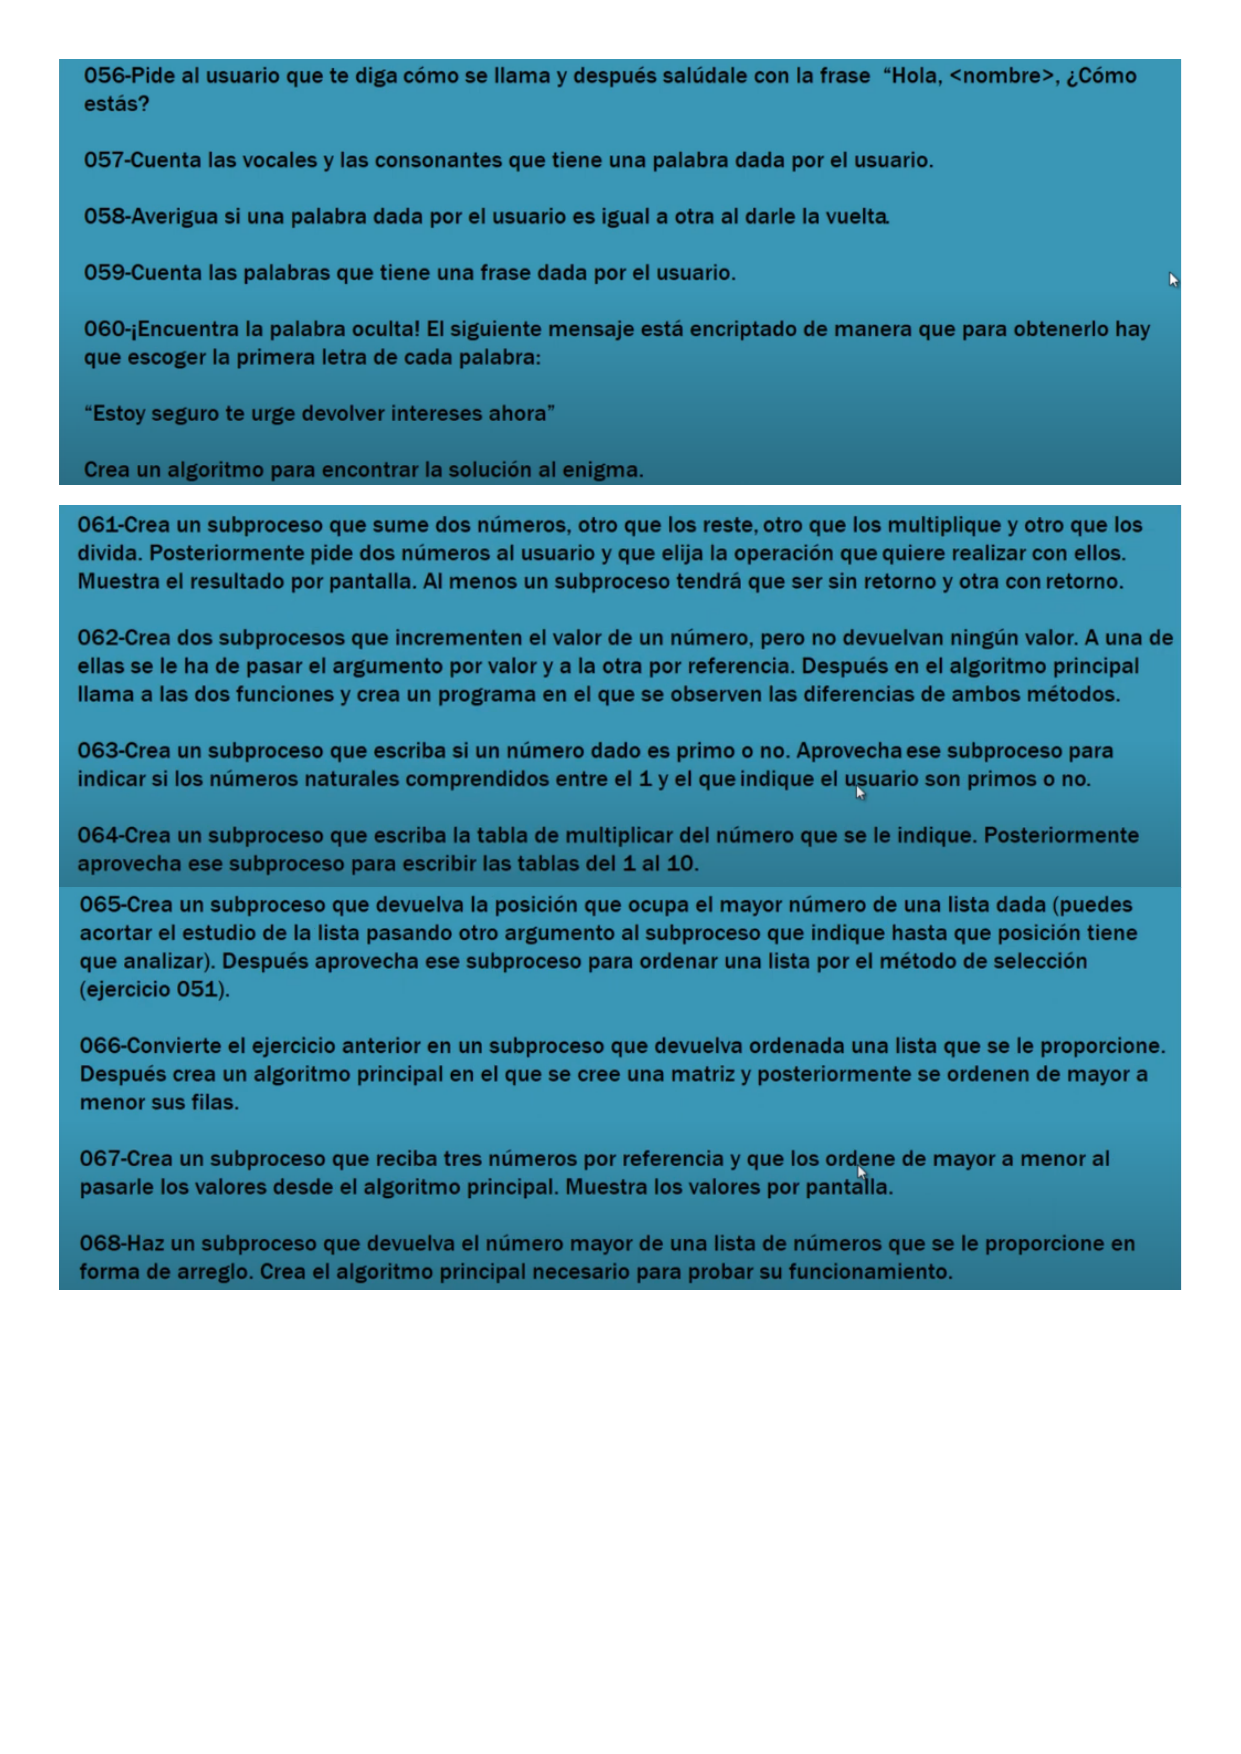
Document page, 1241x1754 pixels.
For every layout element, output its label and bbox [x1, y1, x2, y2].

picture [59, 505, 1182, 1290]
picture [59, 59, 1182, 485]
